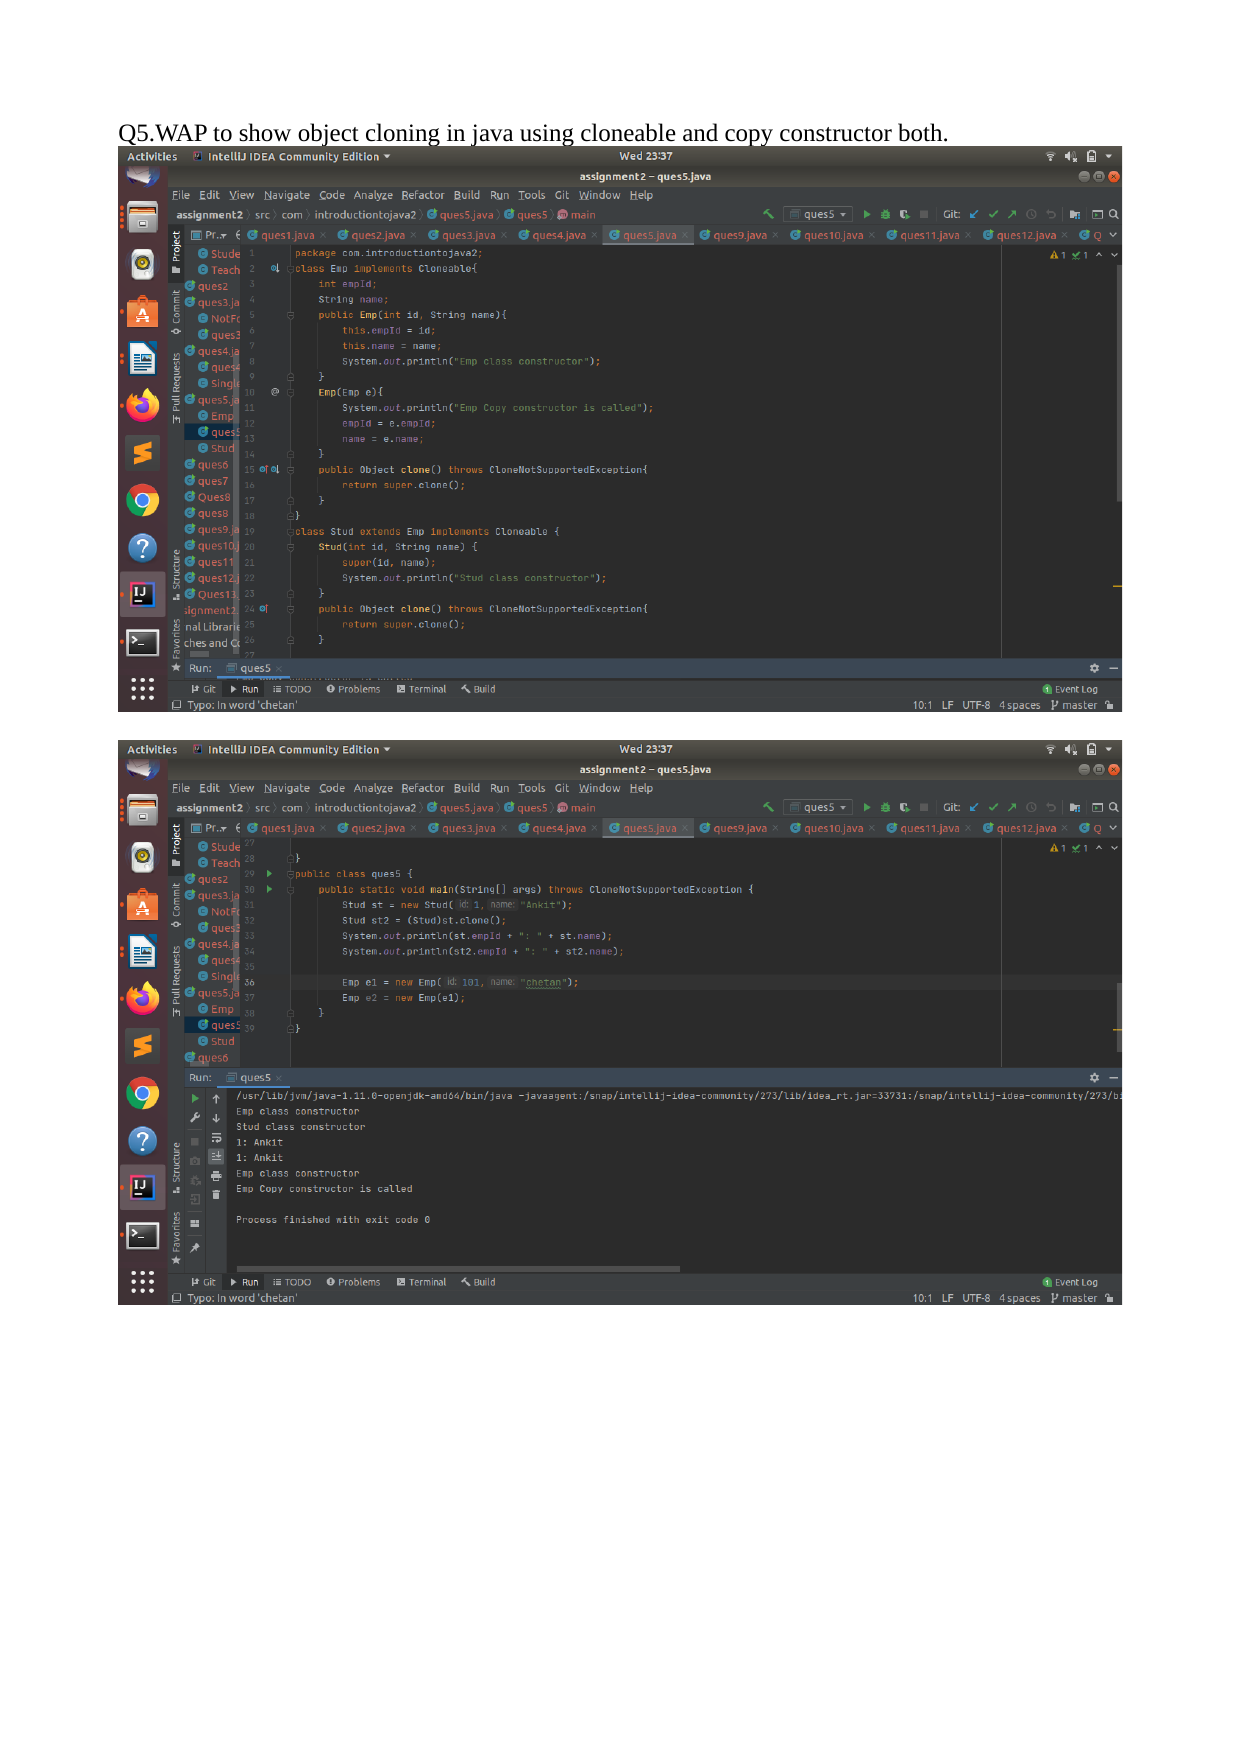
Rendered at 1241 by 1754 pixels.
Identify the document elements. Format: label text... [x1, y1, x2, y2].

text Q5.WAP to show object cloning in java using cloneable and copy constructor both. [118, 118, 1122, 146]
picture [118, 146, 1123, 712]
picture [118, 740, 1123, 1305]
